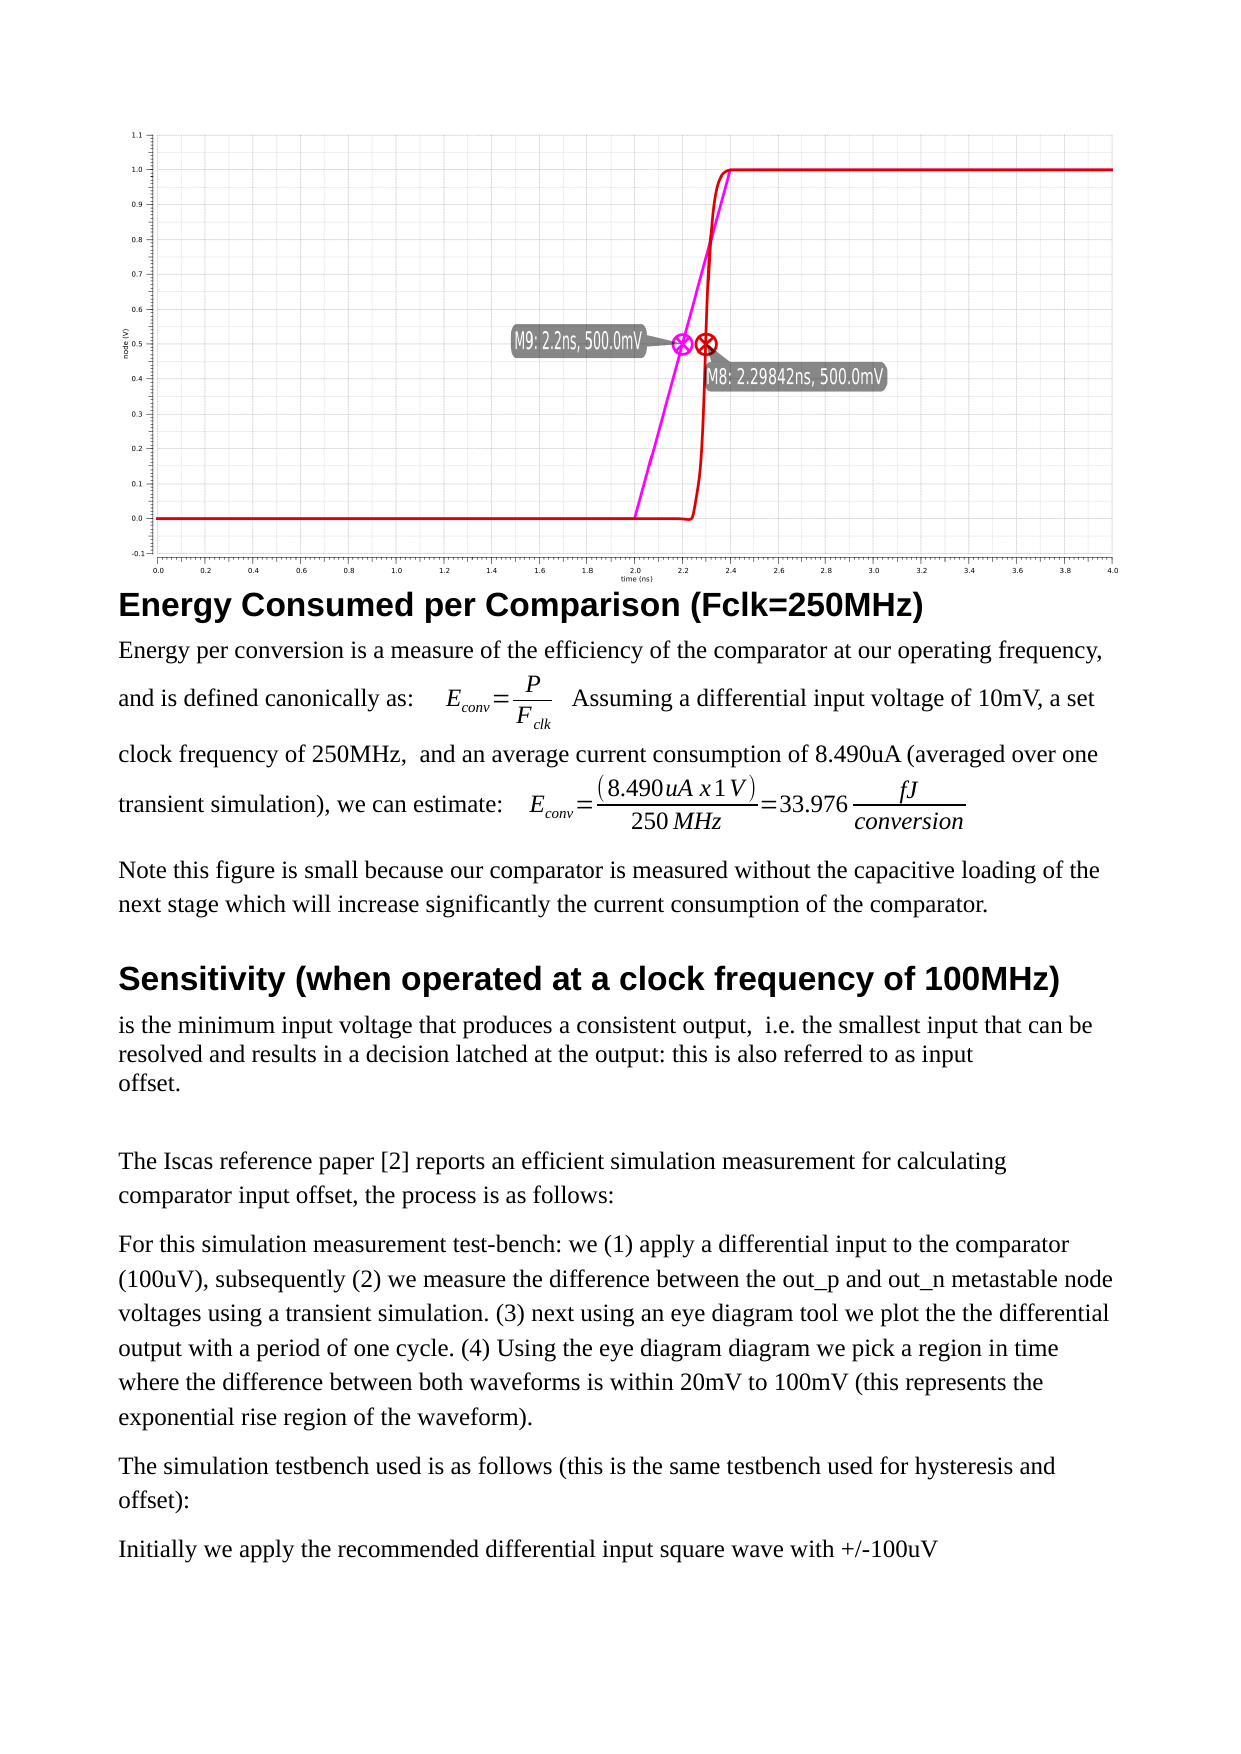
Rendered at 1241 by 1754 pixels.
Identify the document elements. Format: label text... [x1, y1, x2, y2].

subtitle Sensitivity (when operated at a clock frequency of 100MHz) [118, 959, 1122, 998]
picture [118, 118, 1123, 585]
text offset. [118, 1068, 1122, 1097]
text The simulation testbench used is as follows (this is the same testbench used for hysteresis and offset): [118, 1451, 1122, 1514]
text Energy per conversion is a measure of the efficiency of the comparator at our operating frequency, and is defined canonically as: Assuming a differential input voltage of 10mV, a set clock frequency of 250MHz, and an average current consumption of 8.490uA (averaged over one transient simulation), we can estimate: [118, 636, 1122, 834]
subtitle Energy Consumed per Comparison (Fclk=250MHz) [118, 585, 1122, 623]
text Note this figure is small because our comparator is measured without the capacitive loading of the next stage which will increase significantly the current consumption of the comparator. [118, 855, 1122, 918]
text Initially we apply the recommended differential input square wave with +/-100uV [118, 1534, 1122, 1563]
text The Iscas reference paper [2] reports an efficient simulation measurement for calculating comparator input offset, the process is as follows: [118, 1146, 1122, 1209]
text For this simulation measurement test-bench: we (1) apply a differential input to the comparator (100uV), subsequently (2) we measure the difference between the out_p and out_n metastable node voltages using a transient simulation. (3) next using an eye diagram tool we plot the the differential output with a period of one cycle. (4) Using the eye diagram diagram we pick a region in time where the difference between both waveforms is within 20mV to 100mV (this represents the exponential rise region of the waveform). [118, 1229, 1122, 1430]
text is the minimum input voltage that produces a consistent output, i.e. the smallest input that can be resolved and results in a decision latched at the output: this is also referred to as input [118, 1010, 1122, 1068]
